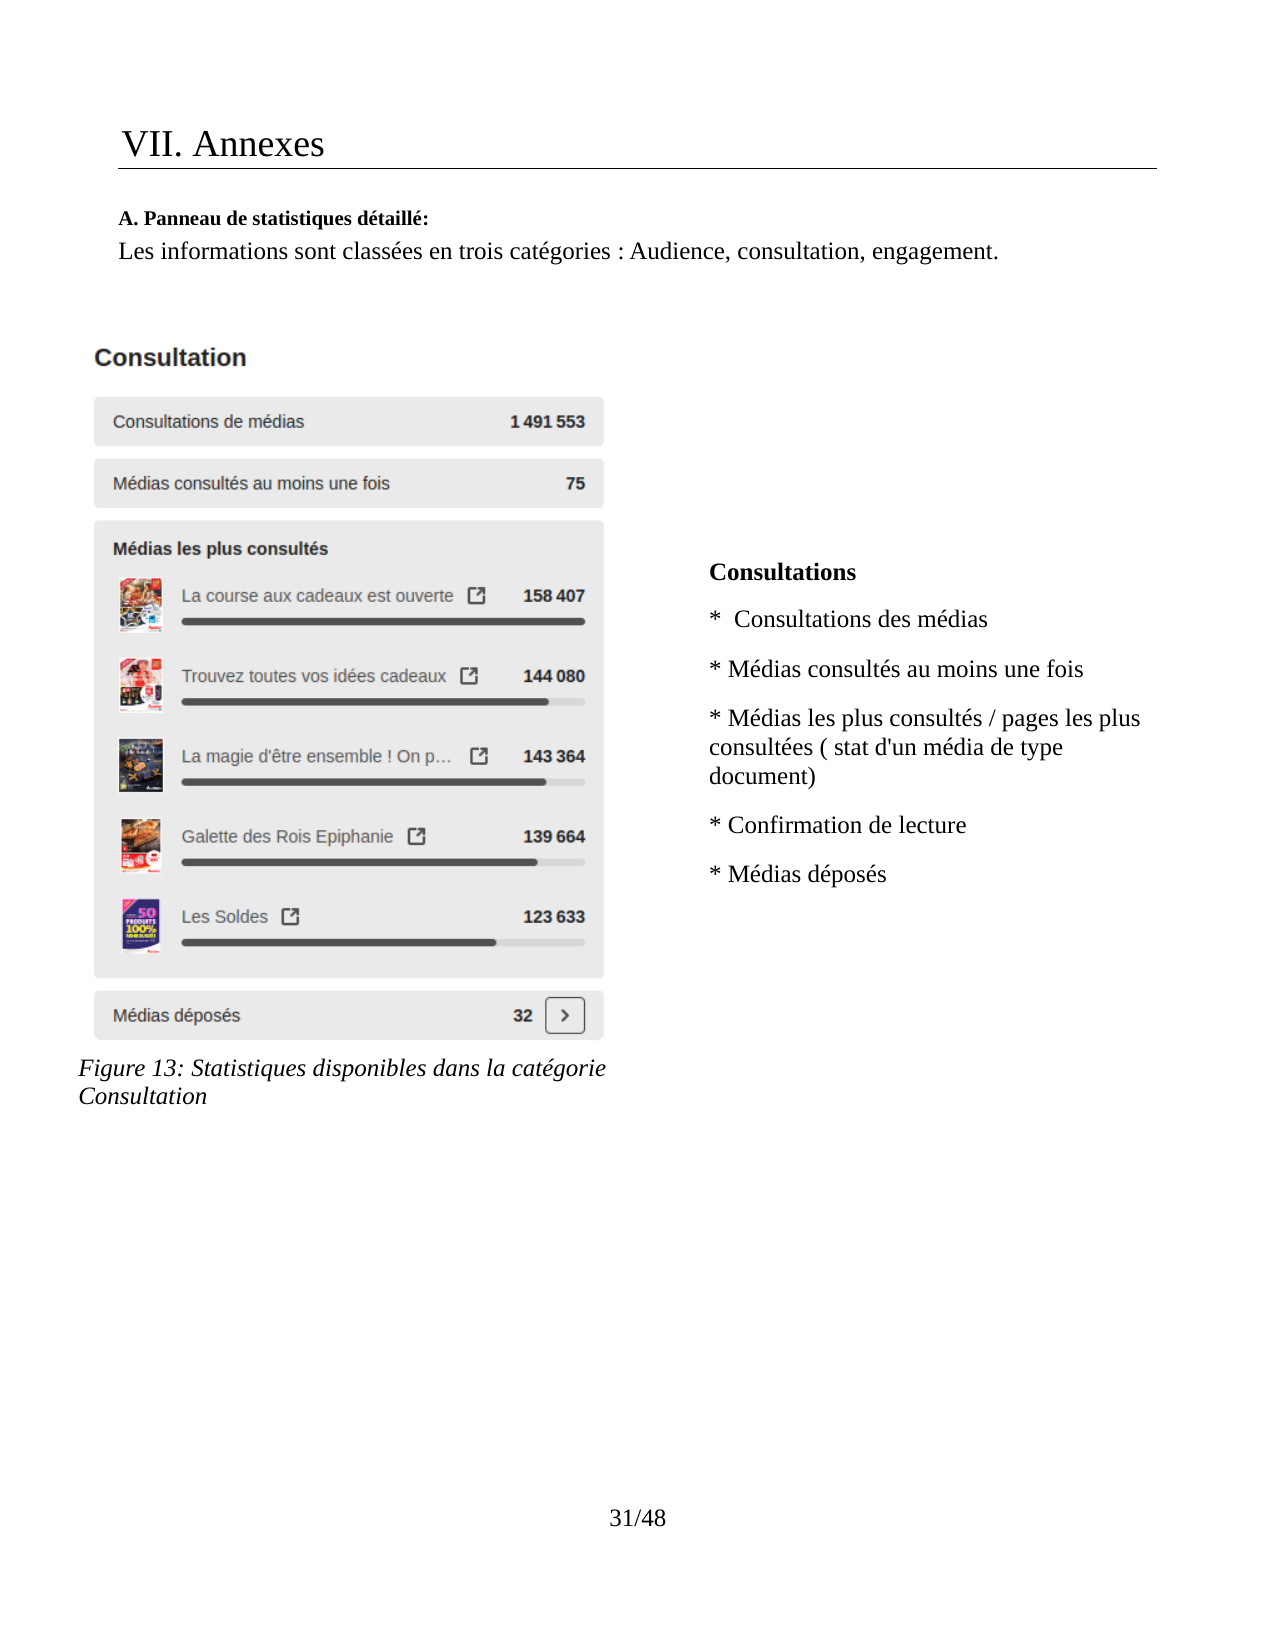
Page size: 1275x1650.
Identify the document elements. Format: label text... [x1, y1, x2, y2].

text * Médias consultés au moins une fois [610, 654, 1157, 683]
text * Consultations des médias [610, 604, 1157, 633]
subtitle Annexes [118, 118, 1157, 168]
text * Médias les plus consultés / pages les plus consultées ( stat d'un média de type document) [610, 703, 1157, 789]
text Les informations sont classées en trois catégories : Audience, consultation, engagement. [118, 236, 1157, 265]
text Figure 13: Statistiques disponibles dans la catégorie Consultation [78, 1051, 609, 1110]
text * Confirmation de lecture [610, 810, 1157, 839]
text * Médias déposés [610, 859, 1157, 888]
subtitle A. Panneau de statistiques détaillé: [118, 206, 1157, 229]
picture [78, 339, 610, 1051]
text Consultations [610, 557, 1157, 586]
